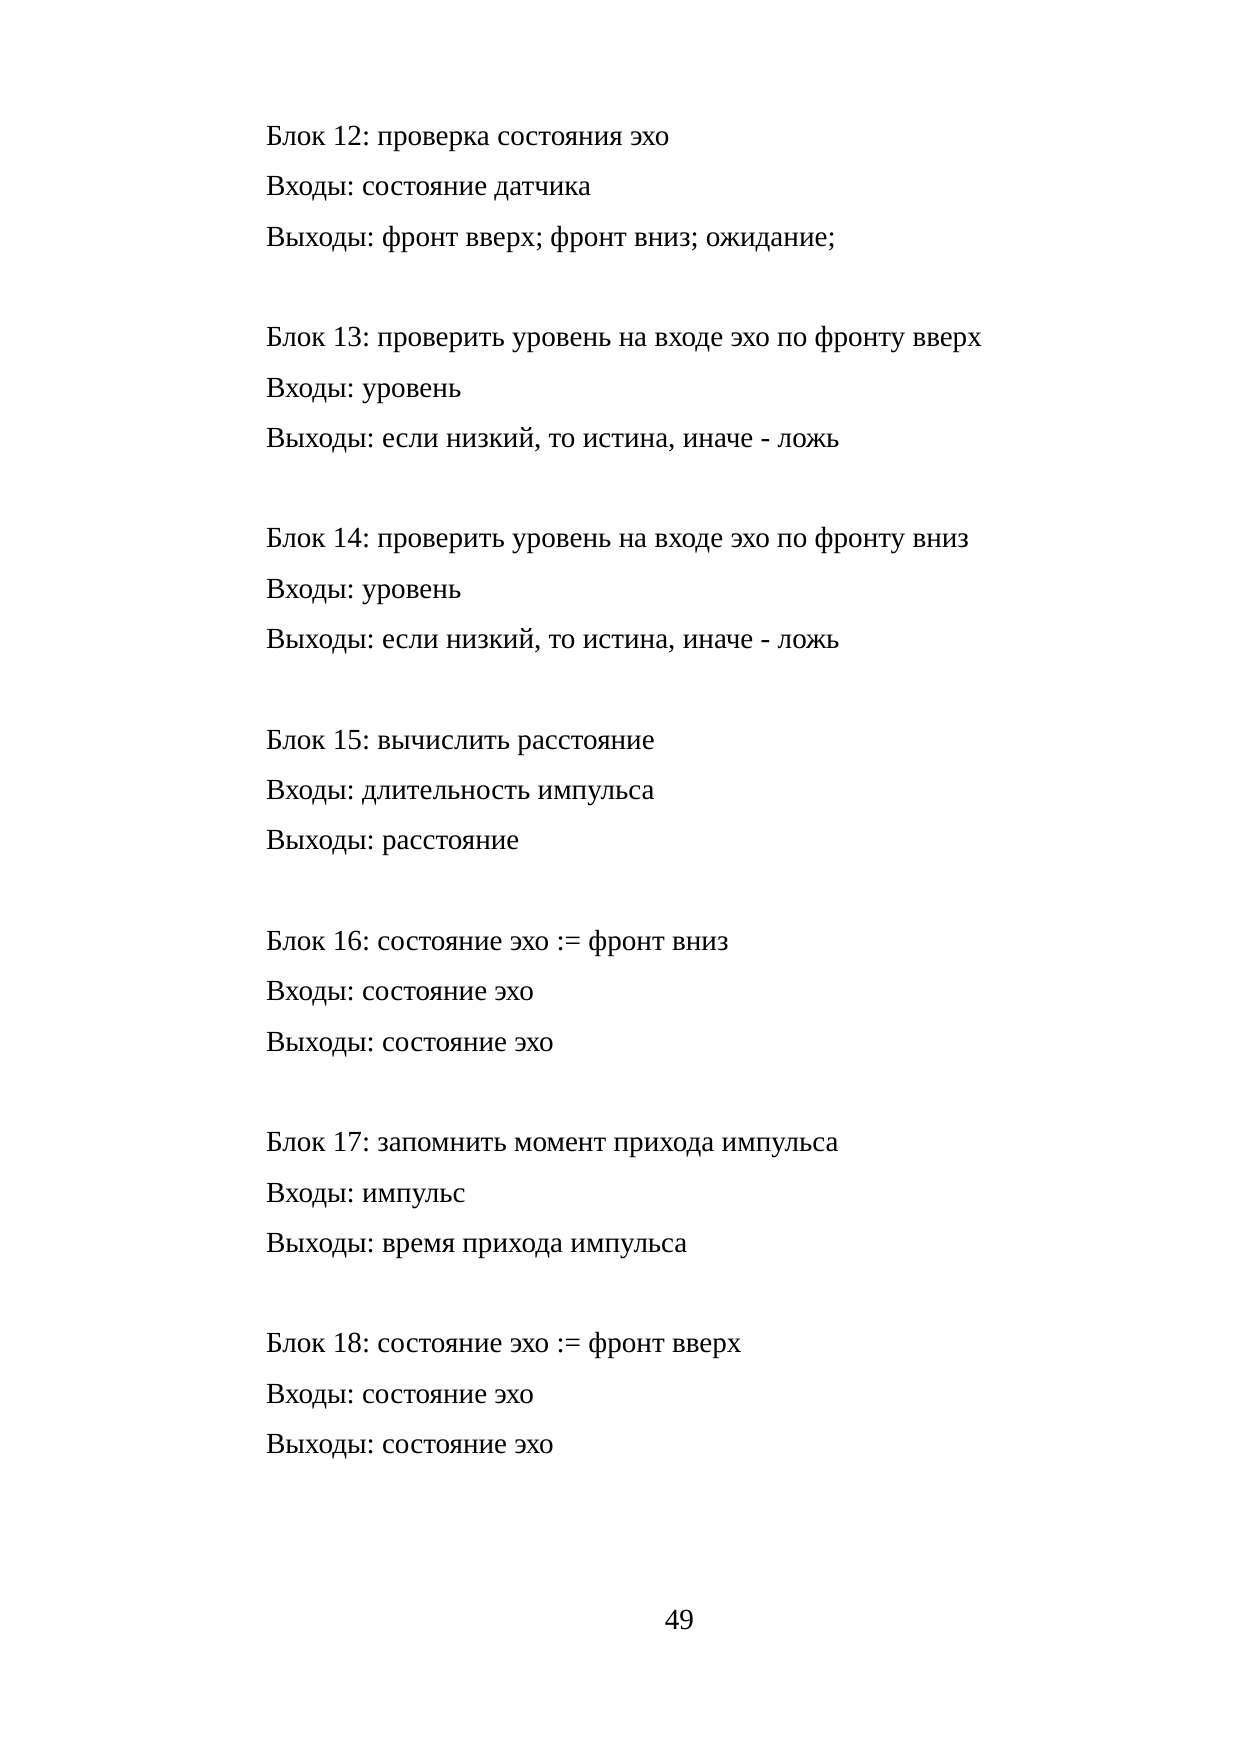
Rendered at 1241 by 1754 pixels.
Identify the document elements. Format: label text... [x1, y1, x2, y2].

text Блок 12: проверка состояния эхо [177, 118, 1181, 152]
text Выходы: время прихода импульса [177, 1225, 1181, 1258]
text Выходы: фронт вверх; фронт вниз; ожидание; [177, 219, 1181, 252]
text Выходы: если низкий, то истина, иначе - ложь [177, 621, 1181, 655]
text Блок 15: вычислить расстояние [177, 722, 1181, 755]
text Блок 17: запомнить момент прихода импульса [177, 1124, 1181, 1158]
text Выходы: если низкий, то истина, иначе - ложь [177, 420, 1181, 453]
text Входы: состояние эхо [177, 1376, 1181, 1409]
text Блок 13: проверить уровень на входе эхо по фронту вверх [177, 319, 1181, 353]
text Блок 14: проверить уровень на входе эхо по фронту вниз [177, 521, 1181, 554]
text Блок 16: состояние эхо := фронт вниз [177, 923, 1181, 957]
text Входы: импульс [177, 1175, 1181, 1208]
text Выходы: состояние эхо [177, 1426, 1181, 1460]
text Входы: длительность импульса [177, 772, 1181, 806]
text Входы: уровень [177, 571, 1181, 604]
text Блок 18: состояние эхо := фронт вверх [177, 1326, 1181, 1359]
text Выходы: расстояние [177, 822, 1181, 856]
text Входы: состояние эхо [177, 973, 1181, 1007]
text Входы: уровень [177, 370, 1181, 403]
text Выходы: состояние эхо [177, 1024, 1181, 1057]
text Входы: состояние датчика [177, 168, 1181, 202]
